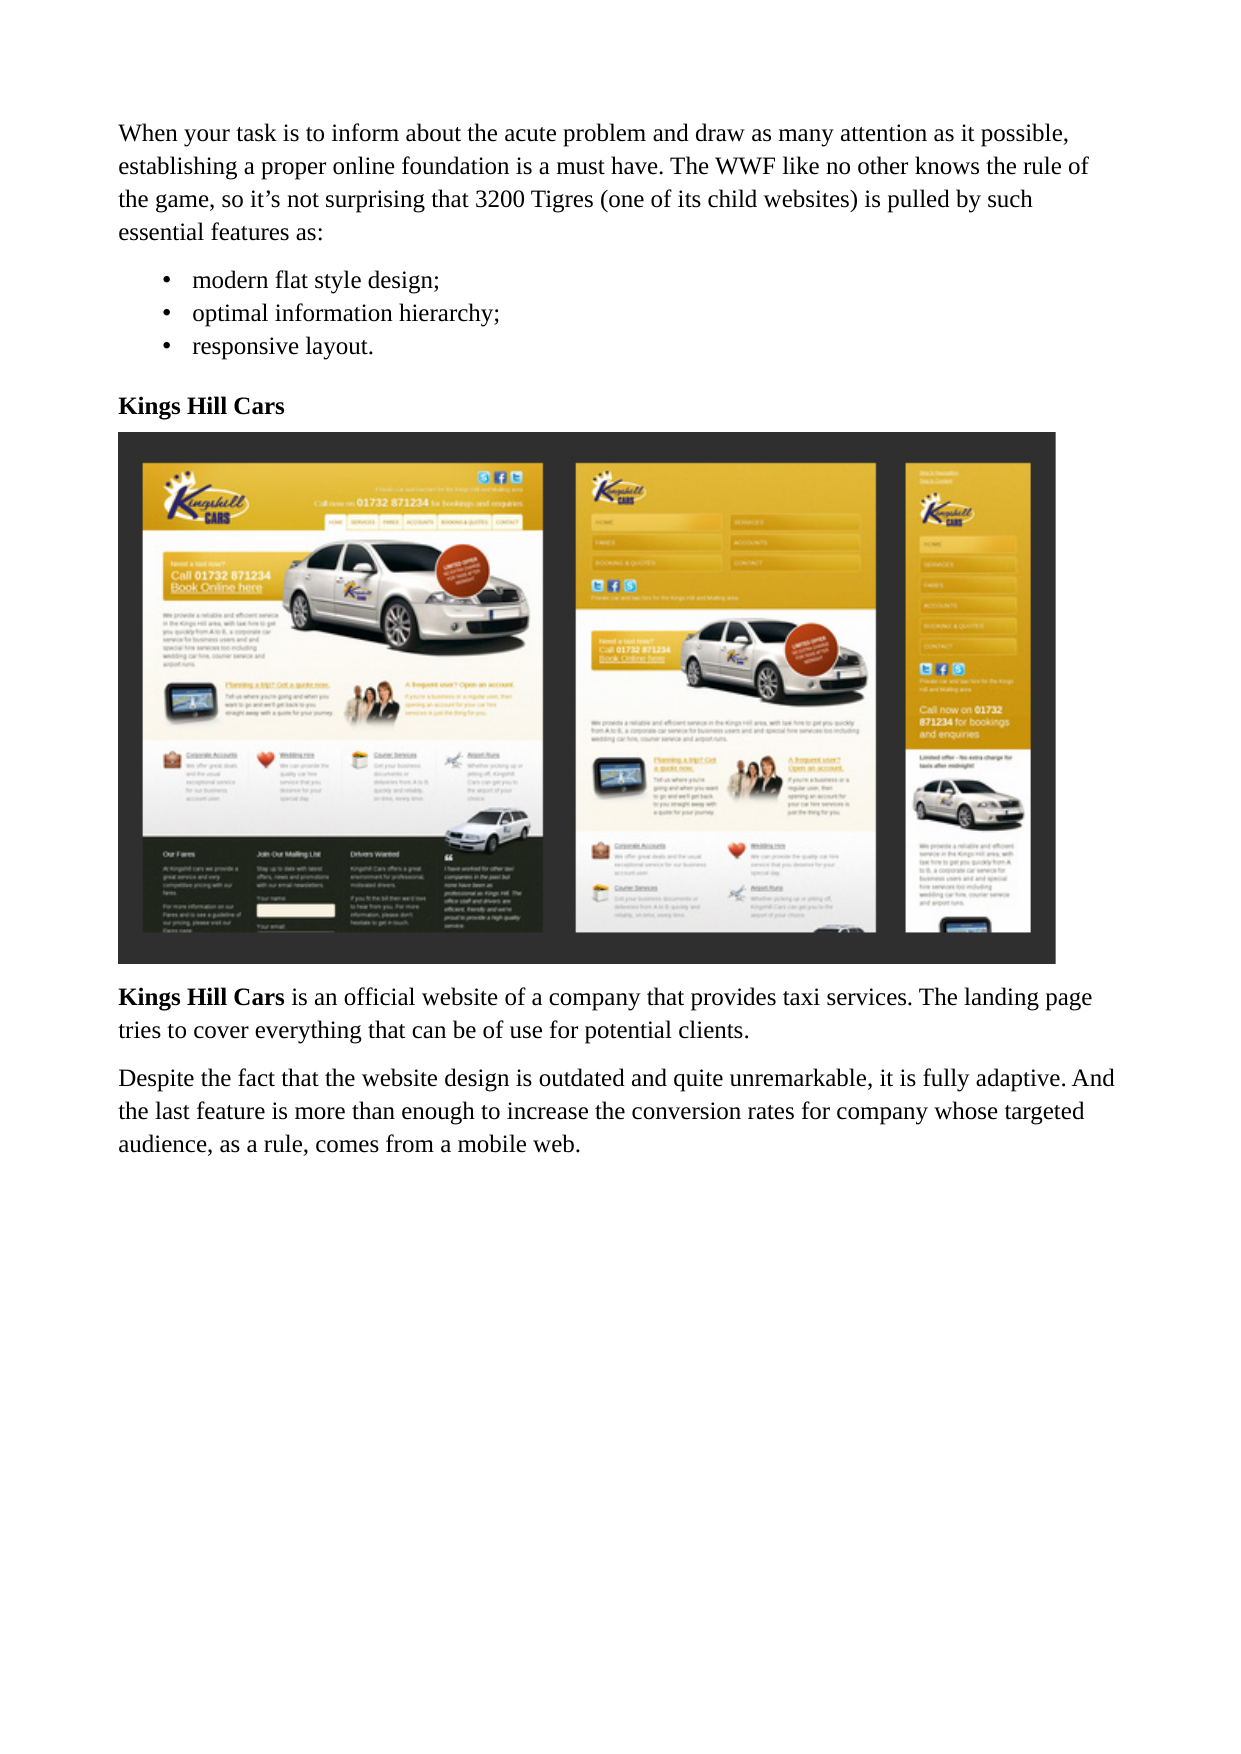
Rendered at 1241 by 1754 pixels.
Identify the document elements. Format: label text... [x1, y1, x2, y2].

list optimal information hierarchy; [162, 298, 1122, 327]
list modern flat style design; [162, 265, 1122, 293]
picture [118, 432, 1056, 964]
text When your task is to inform about the acute problem and draw as many attention as it possible, establishing a proper online foundation is a must have. The WWF like no other knows the rule of the game, so it’s not surprising that 3200 Tigres (one of its child websites) is pulled by such essential features as: [118, 118, 1122, 246]
text Kings Hill Cars is an official website of a company that provides taxi services. The landing page tries to cover everything that can be of use for potential clients. [118, 982, 1122, 1044]
list responsive layout. [162, 331, 1122, 359]
subtitle Kings Hill Cars [118, 391, 1122, 420]
text Despite the fact that the website design is outdated and quite unremarkable, it is fully adaptive. And the last feature is more than enough to increase the conversion rates for company whose targeted audience, as a rule, comes from a mobile web. [118, 1063, 1122, 1158]
